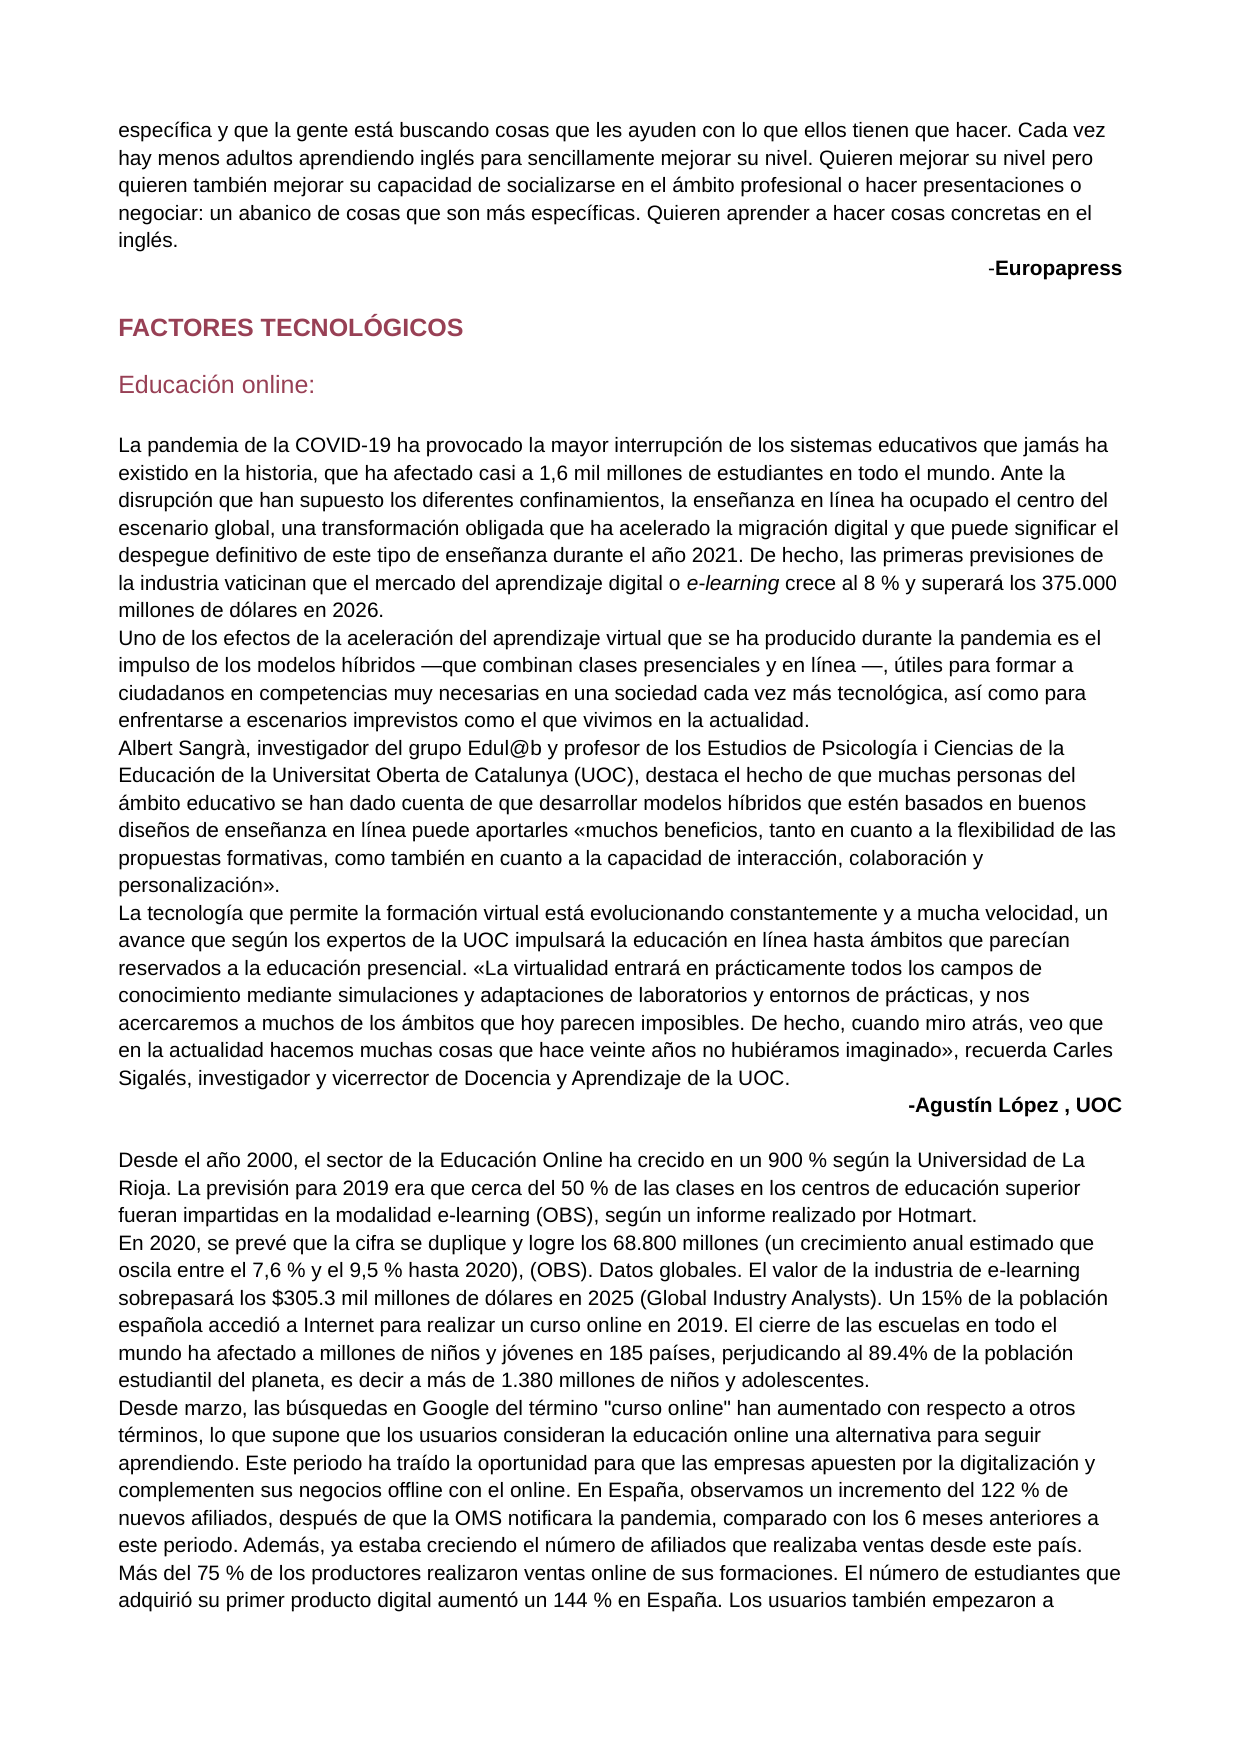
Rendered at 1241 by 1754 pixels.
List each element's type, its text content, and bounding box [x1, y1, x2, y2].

text Desde marzo, las búsquedas en Google del término "curso online" han aumentado con respecto a otros términos, lo que supone que los usuarios consideran la educación online una alternativa para seguir aprendiendo. Este periodo ha traído la oportunidad para que las empresas apuesten por la digitalización y [118, 1396, 1122, 1475]
text FACTORES TECNOLÓGICOS [118, 313, 1122, 342]
text La pandemia de la COVID-19 ha provocado la mayor interrupción de los sistemas educativos que jamás ha existido en la historia, que ha afectado casi a 1,6 mil millones de estudiantes en todo el mundo. Ante la disrupción que han supuesto los diferentes confinamientos, la enseñanza en línea ha ocupado el centro del escenario global, una transformación obligada que ha acelerado la migración digital y que puede significar el despegue definitivo de este tipo de enseñanza durante el año 2021. De hecho, las primeras previsiones de la industria vaticinan que el mercado del aprendizaje digital o e-learning crece al 8 % y superará los 375.000 millones de dólares en 2026. [118, 433, 1122, 622]
text Albert Sangrà, investigador del grupo Edul@b y profesor de los Estudios de Psicología i Ciencias de la Educación de la Universitat Oberta de Catalunya (UOC), destaca el hecho de que muchas personas del ámbito educativo se han dado cuenta de que desarrollar modelos híbridos que estén basados en buenos diseños de enseñanza en línea puede aportarles «muchos beneficios, tanto en cuanto a la flexibilidad de las propuestas formativas, como también en cuanto a la capacidad de interacción, colaboración y personalización». [118, 736, 1122, 897]
text complementen sus negocios offline con el online. En España, observamos un incremento del 122 % de nuevos afiliados, después de que la OMS notificara la pandemia, comparado con los 6 meses anteriores a este periodo. Además, ya estaba creciendo el número de afiliados que realizaba ventas desde este país. Más del 75 % de los productores realizaron ventas online de sus formaciones. El número de estudiantes que adquirió su primer producto digital aumentó un 144 % en España. Los usuarios también empezaron a [118, 1478, 1122, 1612]
text -Europapress [118, 256, 1122, 279]
text Educación online: [118, 370, 1122, 399]
text específica y que la gente está buscando cosas que les ayuden con lo que ellos tienen que hacer. Cada vez hay menos adultos aprendiendo inglés para sencillamente mejorar su nivel. Quieren mejorar su nivel pero quieren también mejorar su capacidad de socializarse en el ámbito profesional o hacer presentaciones o negociar: un abanico de cosas que son más específicas. Quieren aprender a hacer cosas concretas en el inglés. [118, 118, 1122, 252]
text Uno de los efectos de la aceleración del aprendizaje virtual que se ha producido durante la pandemia es el impulso de los modelos híbridos —que combinan clases presenciales y en línea —, útiles para formar a ciudadanos en competencias muy necesarias en una sociedad cada vez más tecnológica, así como para enfrentarse a escenarios imprevistos como el que vivimos en la actualidad. [118, 626, 1122, 732]
text -Agustín López , UOC [118, 1093, 1122, 1117]
text La tecnología que permite la formación virtual está evolucionando constantemente y a mucha velocidad, un avance que según los expertos de la UOC impulsará la educación en línea hasta ámbitos que parecían reservados a la educación presencial. «La virtualidad entrará en prácticamente todos los campos de conocimiento mediante simulaciones y adaptaciones de laboratorios y entornos de prácticas, y nos acercaremos a muchos de los ámbitos que hoy parecen imposibles. De hecho, cuando miro atrás, veo que en la actualidad hacemos muchas cosas que hace veinte años no hubiéramos imaginado», recuerda Carles Sigalés, investigador y vicerrector de Docencia y Aprendizaje de la UOC. [118, 901, 1122, 1090]
text Desde el año 2000, el sector de la Educación Online ha crecido en un 900 % según la Universidad de La Rioja. La previsión para 2019 era que cerca del 50 % de las clases en los centros de educación superior fueran impartidas en la modalidad e-learning (OBS), según un informe realizado por Hotmart. [118, 1148, 1122, 1227]
text En 2020, se prevé que la cifra se duplique y logre los 68.800 millones (un crecimiento anual estimado que oscila entre el 7,6 % y el 9,5 % hasta 2020), (OBS). Datos globales. El valor de la industria de e-learning sobrepasará los $305.3 mil millones de dólares en 2025 (Global Industry Analysts). Un 15% de la población española accedió a Internet para realizar un curso online en 2019. El cierre de las escuelas en todo el mundo ha afectado a millones de niños y jóvenes en 185 países, perjudicando al 89.4% de la población estudiantil del planeta, es decir a más de 1.380 millones de niños y adolescentes. [118, 1231, 1122, 1392]
